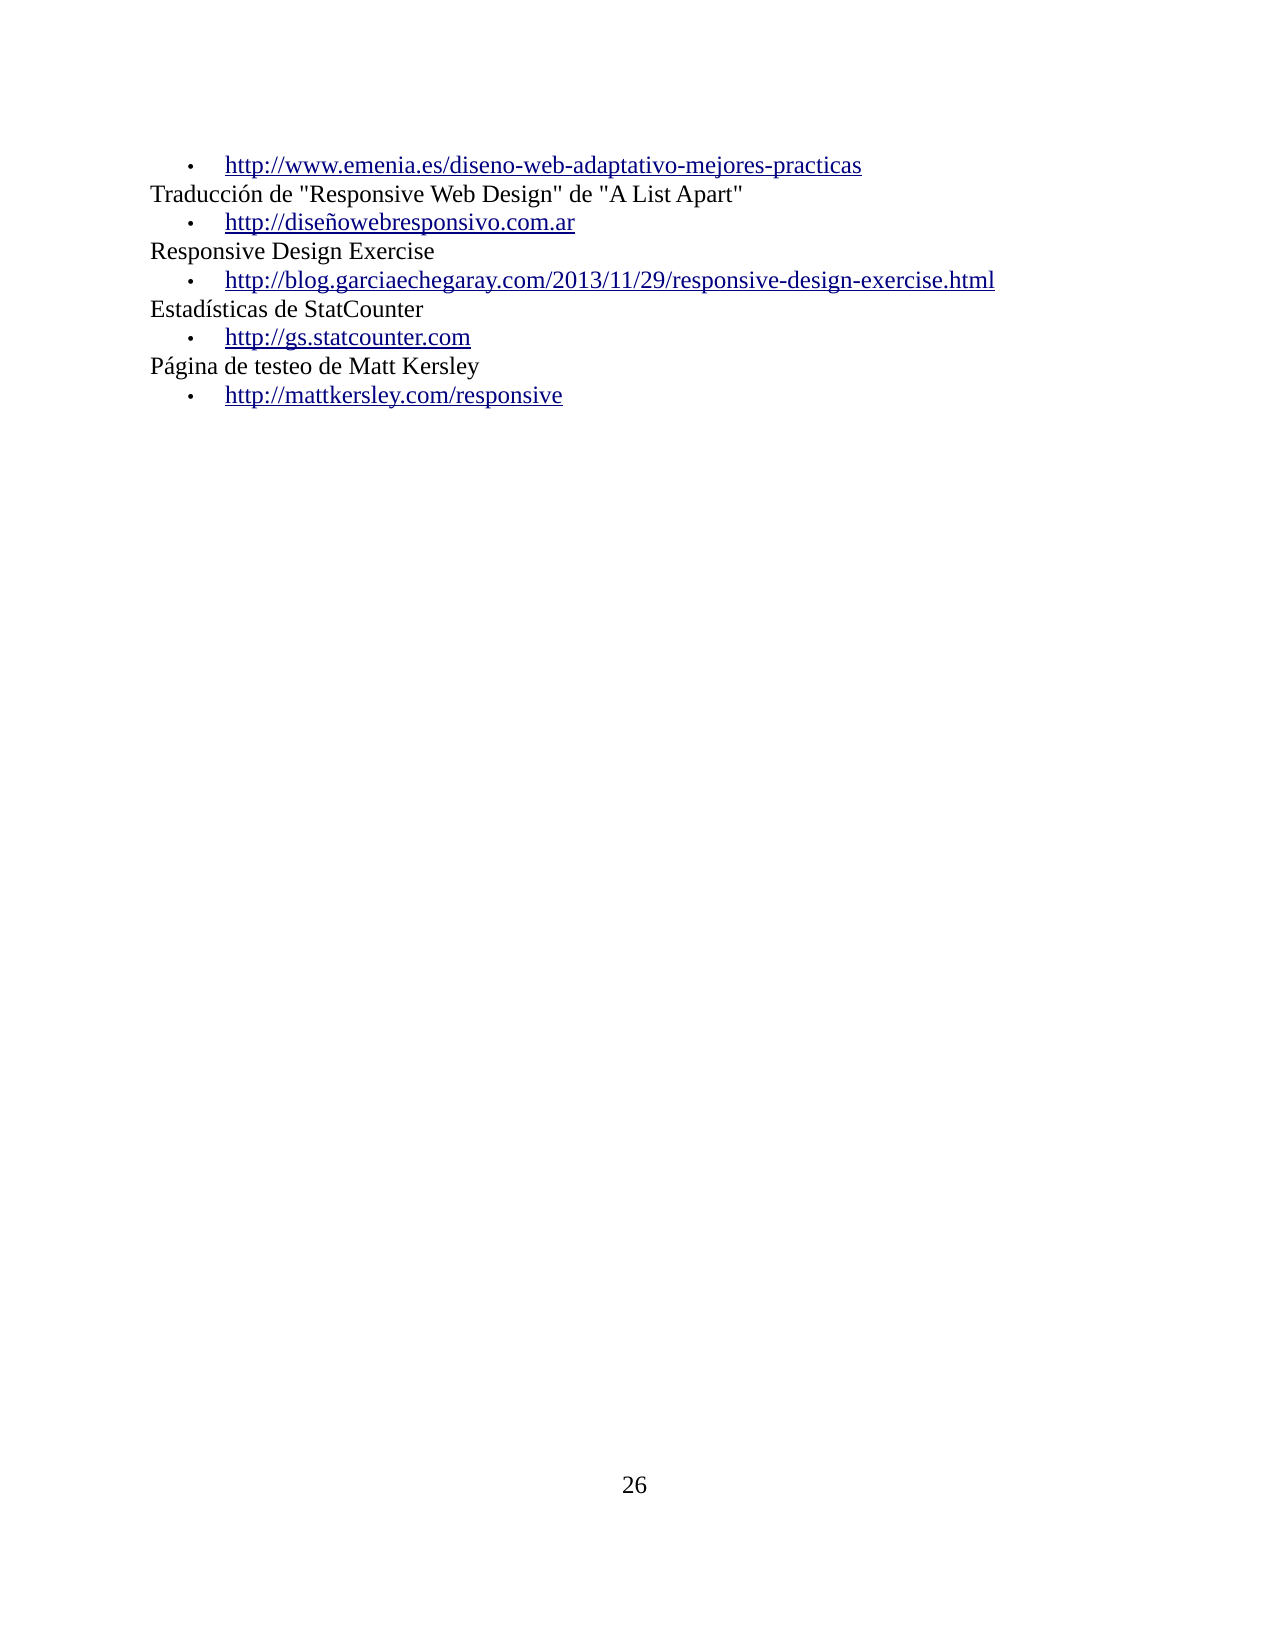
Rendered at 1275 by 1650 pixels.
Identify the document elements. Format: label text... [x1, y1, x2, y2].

text Responsive Design Exercise [150, 236, 1125, 265]
list http://www.emenia.es/diseno-web-adaptativo-mejores-practicas [187, 150, 1125, 179]
text Estadísticas de StatCounter [150, 294, 1125, 322]
list http://gs.statcounter.com [187, 322, 1125, 351]
text Traducción de "Responsive Web Design" de "A List Apart" [150, 179, 1125, 207]
list http://mattkersley.com/responsive [187, 380, 1125, 409]
list http://blog.garciaechegaray.com/2013/11/29/responsive-design-exercise.html [187, 265, 1125, 294]
list http://diseñowebresponsivo.com.ar [187, 207, 1125, 236]
text Página de testeo de Matt Kersley [150, 351, 1125, 380]
